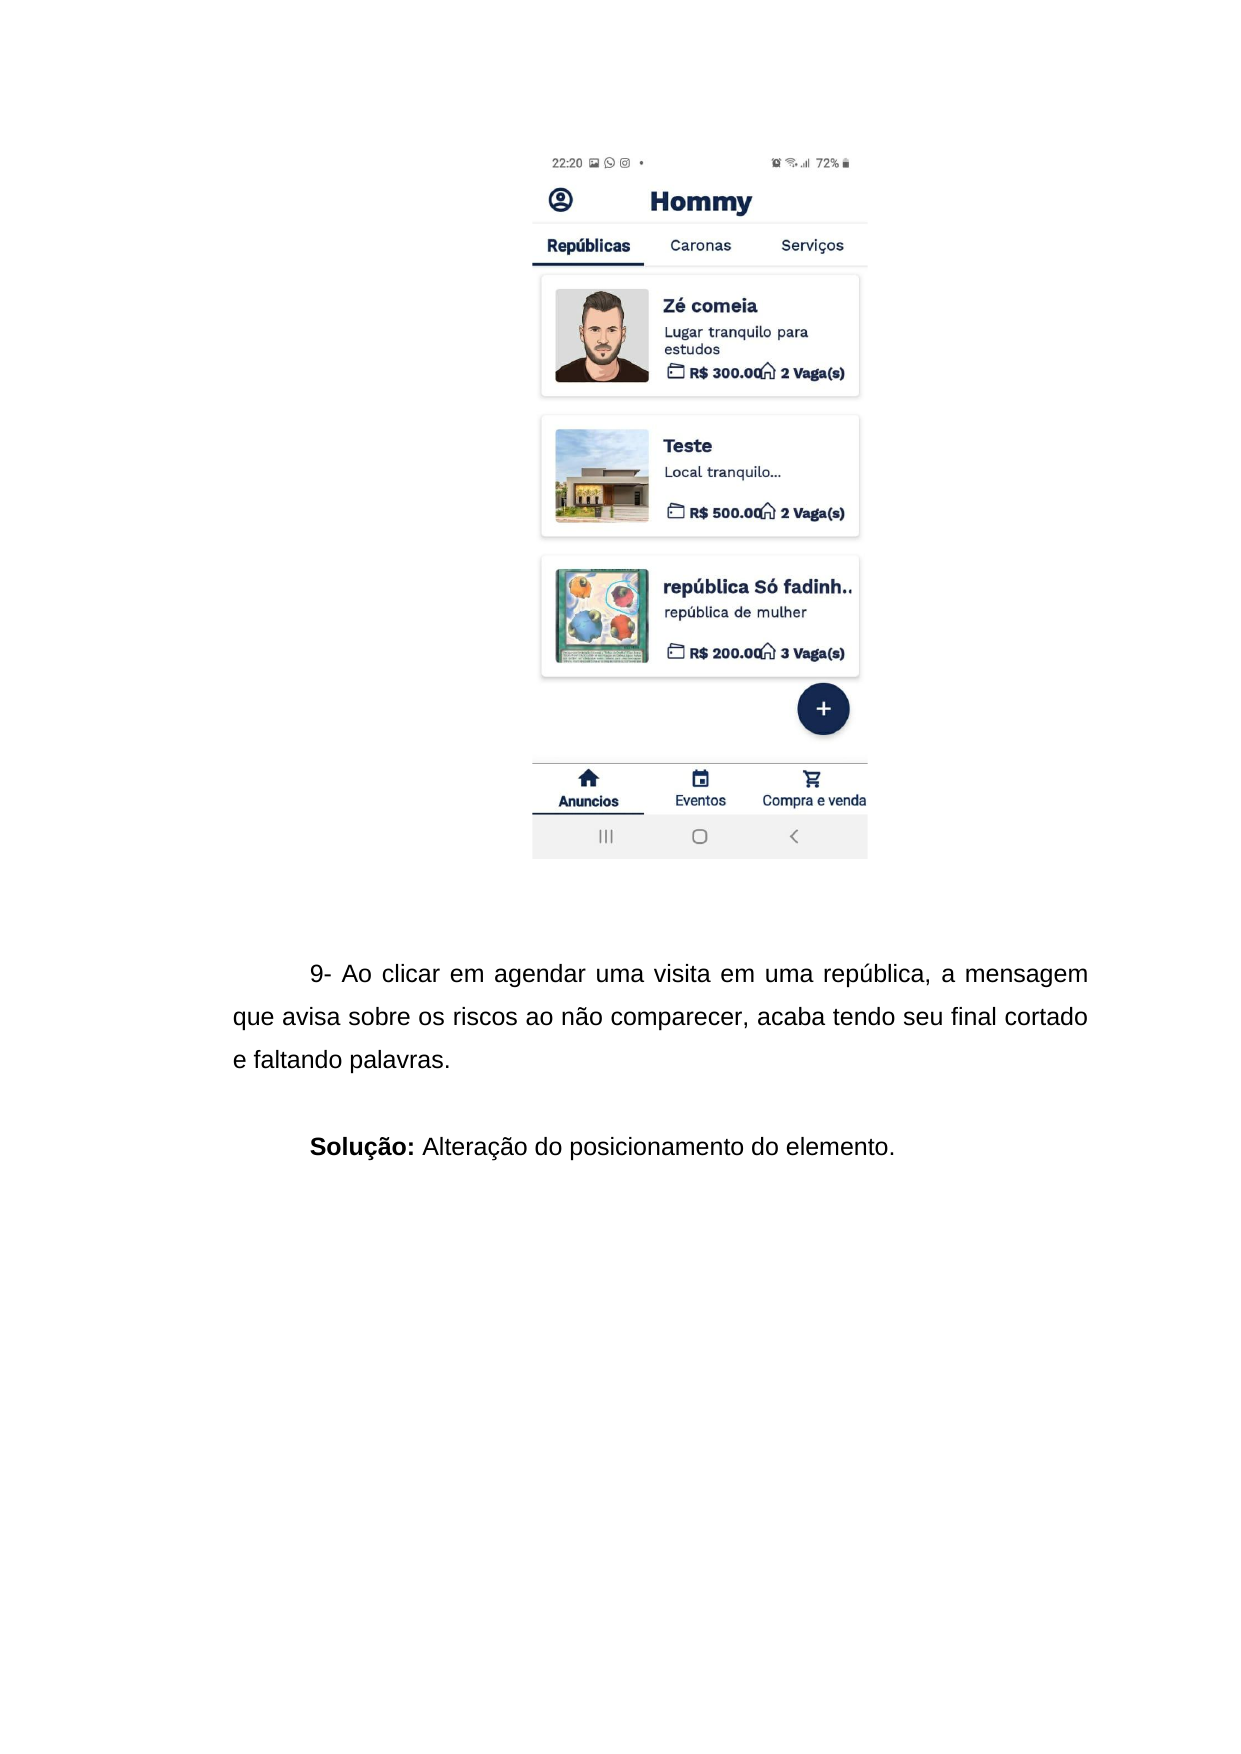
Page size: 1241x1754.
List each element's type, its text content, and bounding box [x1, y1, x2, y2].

text Solução: Alteração do posicionamento do elemento. [233, 1132, 1090, 1161]
picture [532, 150, 868, 859]
text 9- Ao clicar em agendar uma visita em uma república, a mensagem que avisa sobre os riscos ao não comparecer, acaba tendo seu final cortado e faltando palavras. [233, 959, 1090, 1074]
